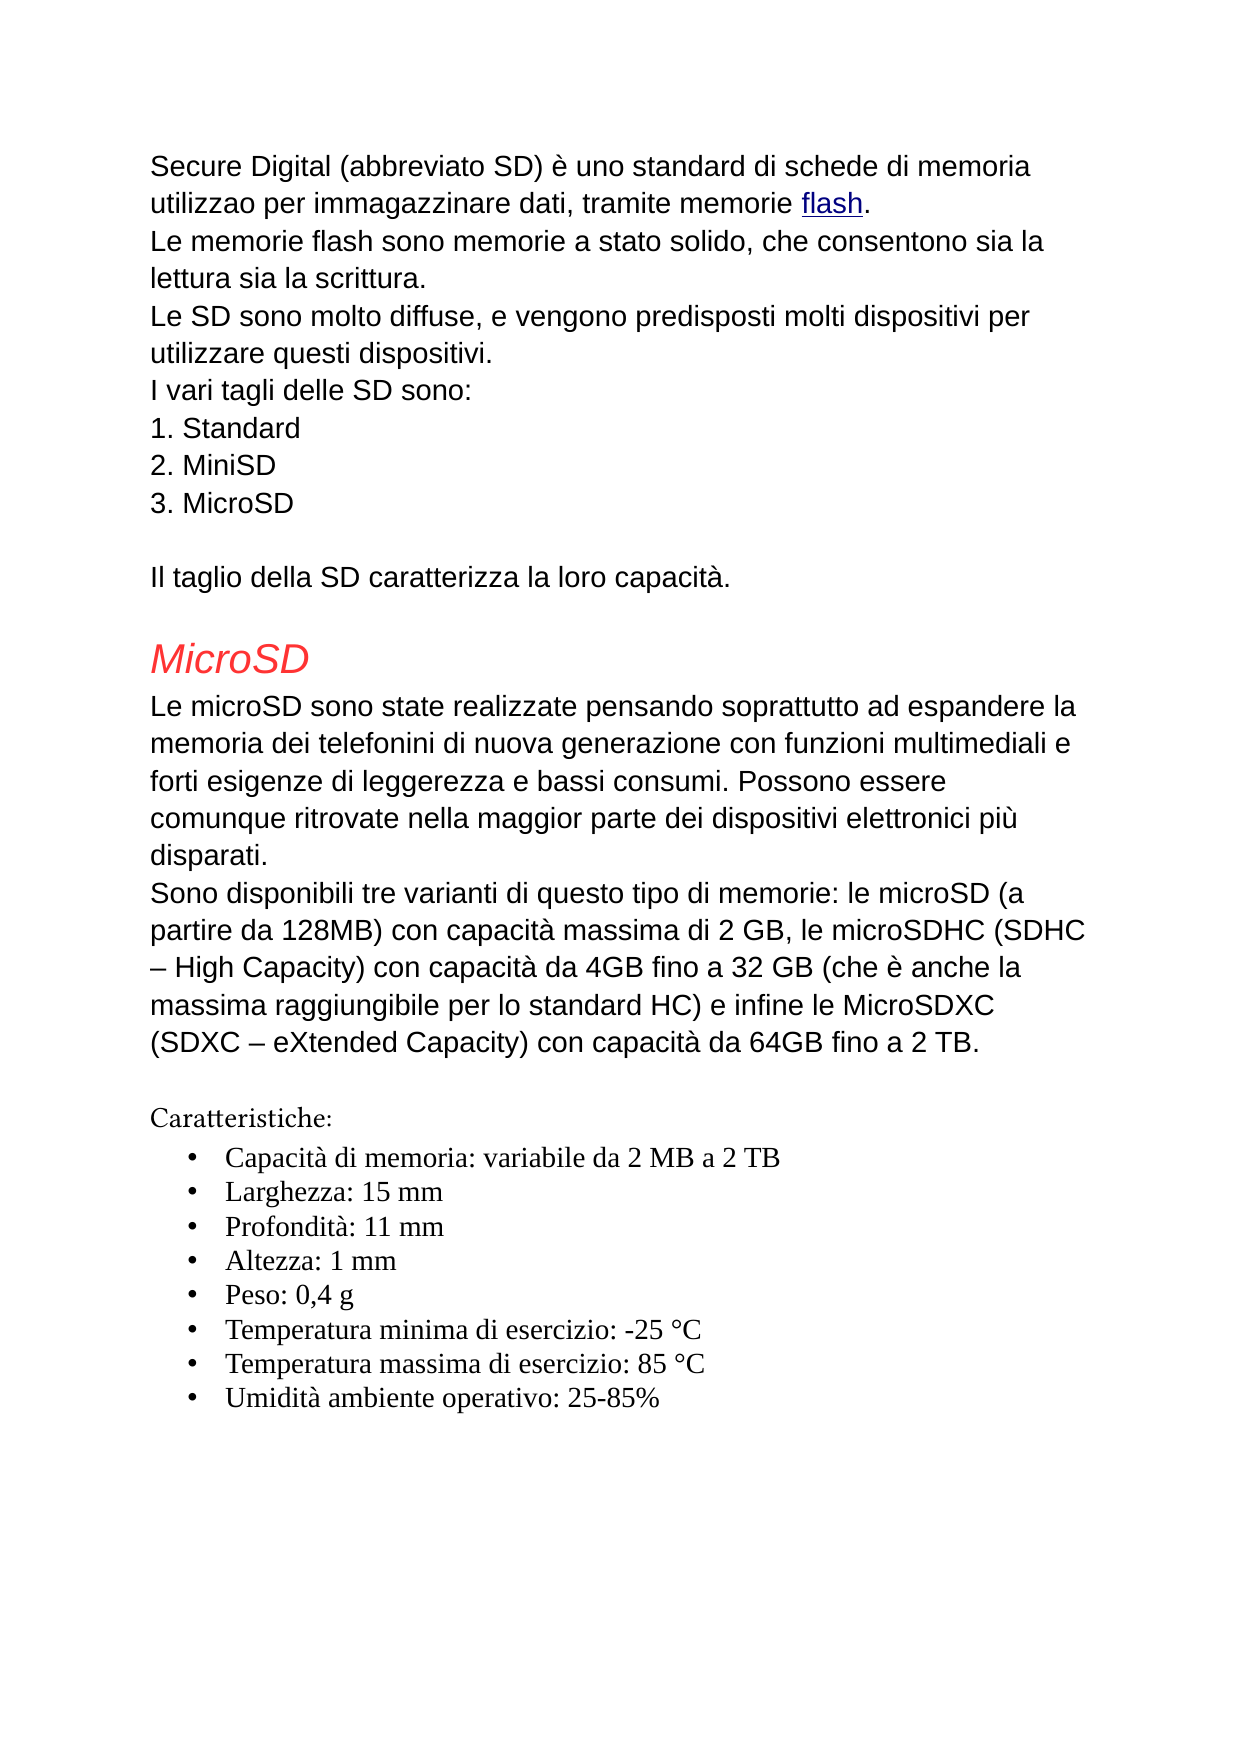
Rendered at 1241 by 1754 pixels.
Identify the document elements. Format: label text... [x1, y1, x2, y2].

text Le memorie flash sono memorie a stato solido, che consentono sia la lettura sia la scrittura. [150, 225, 1091, 295]
list Profondità: 11 mm [187, 1208, 1091, 1242]
text Il taglio della SD caratterizza la loro capacità. [150, 561, 1091, 594]
text I vari tagli delle SD sono: [150, 374, 1091, 407]
list Altezza: 1 mm [187, 1242, 1091, 1277]
text Le microSD sono state realizzate pensando soprattutto ad espandere la memoria dei telefonini di nuova generazione con funzioni multimediali e forti esigenze di leggerezza e bassi consumi. Possono essere comunque ritrovate nella maggior parte dei dispositivi elettronici più disparati. [150, 690, 1091, 872]
text 2. MiniSD [150, 449, 1091, 482]
text Sono disponibili tre varianti di questo tipo di memorie: le microSD (a partire da 128MB) con capacità massima di 2 GB, le microSDHC (SDHC – High Capacity) con capacità da 4GB fino a 32 GB (che è anche la massima raggiungibile per lo standard HC) e infine le MicroSDXC (SDXC – eXtended Capacity) con capacità da 64GB fino a 2 TB. [150, 877, 1091, 1059]
text Secure Digital (abbreviato SD) è uno standard di schede di memoria utilizzao per immagazzinare dati, tramite memorie flash. [150, 150, 1091, 220]
list Larghezza: 15 mm [187, 1173, 1091, 1208]
list Temperatura minima di esercizio: -25 °C [187, 1311, 1091, 1345]
text MicroSD [150, 636, 1091, 683]
list Umidità ambiente operativo: 25-85% [187, 1380, 1091, 1414]
text Caratteristiche: [150, 1101, 1091, 1134]
list Peso: 0,4 g [187, 1277, 1091, 1311]
text 1. Standard [150, 412, 1091, 444]
list Capacità di memoria: variabile da 2 MB a 2 TB [187, 1139, 1091, 1173]
list Temperatura massima di esercizio: 85 °C [187, 1345, 1091, 1380]
text 3. MicroSD [150, 487, 1091, 519]
text Le SD sono molto diffuse, e vengono predisposti molti dispositivi per utilizzare questi dispositivi. [150, 299, 1091, 369]
